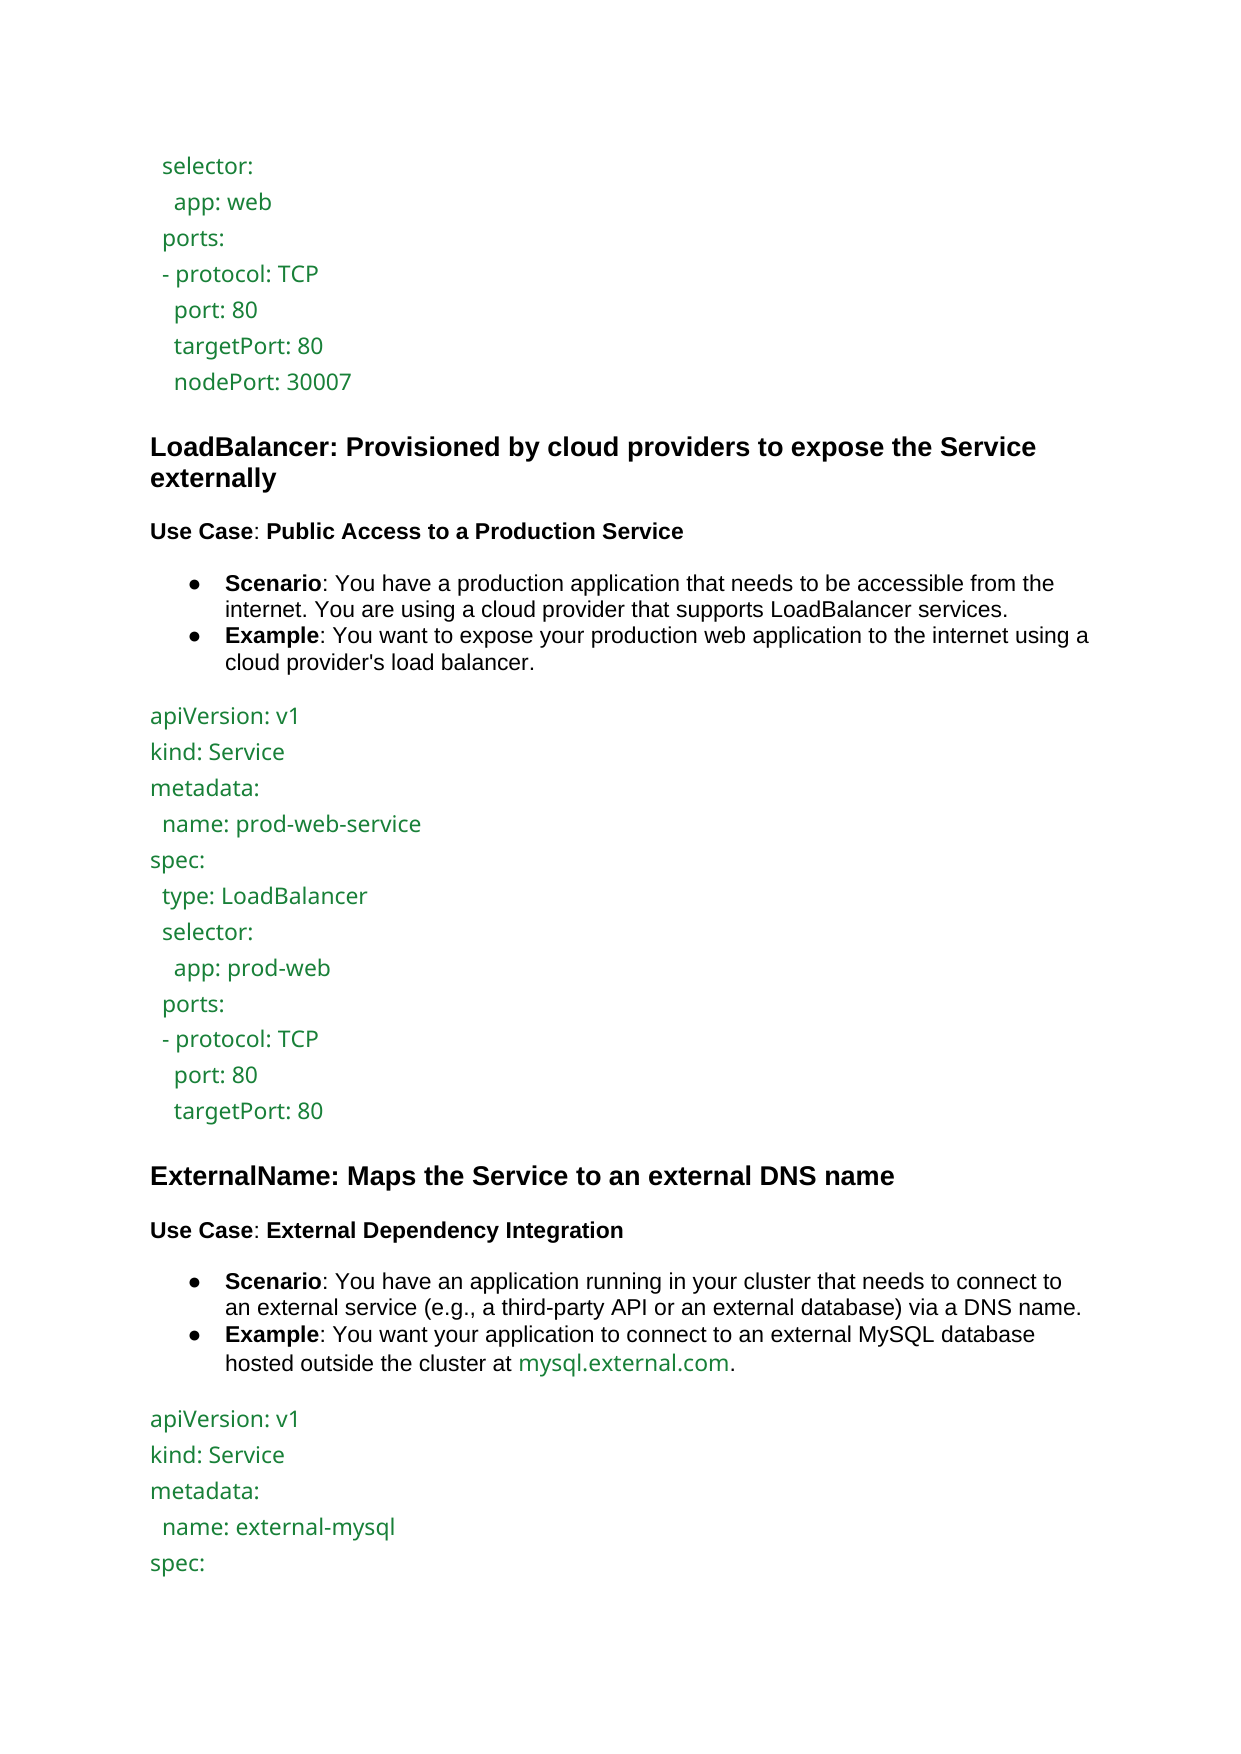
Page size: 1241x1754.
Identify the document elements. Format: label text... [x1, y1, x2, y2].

text metadata: [150, 772, 1090, 803]
text Use Case: External Dependency Integration [150, 1217, 1090, 1243]
subtitle ExternalName: Maps the Service to an external DNS name [150, 1160, 1090, 1192]
list Scenario: You have an application running in your cluster that needs to connect to an external service (e.g., a third-party API or an external database) via a DNS name. [187, 1268, 1090, 1321]
text apiVersion: v1 [150, 700, 1090, 731]
text - protocol: TCP [150, 258, 1090, 289]
text apiVersion: v1 [150, 1403, 1090, 1434]
text type: LoadBalancer [150, 880, 1090, 911]
text selector: [150, 150, 1090, 181]
text nodePort: 30007 [150, 366, 1090, 397]
text name: external-mysql [150, 1511, 1090, 1542]
text port: 80 [150, 294, 1090, 325]
text spec: [150, 844, 1090, 875]
text targetPort: 80 [150, 1095, 1090, 1127]
text ports: [150, 222, 1090, 253]
text port: 80 [150, 1059, 1090, 1091]
list Example: You want to expose your production web application to the internet using a cloud provider's load balancer. [187, 622, 1090, 675]
list Example: You want your application to connect to an external MySQL database hosted outside the cluster at mysql.external.com. [187, 1321, 1090, 1378]
text targetPort: 80 [150, 330, 1090, 361]
text name: prod-web-service [150, 808, 1090, 839]
text kind: Service [150, 736, 1090, 767]
text ports: [150, 987, 1090, 1019]
text metadata: [150, 1475, 1090, 1506]
text selector: [150, 916, 1090, 947]
subtitle LoadBalancer: Provisioned by cloud providers to expose the Service externally [150, 431, 1090, 493]
text spec: [150, 1547, 1090, 1578]
text app: prod-web [150, 952, 1090, 983]
text app: web [150, 186, 1090, 217]
text kind: Service [150, 1439, 1090, 1471]
text - protocol: TCP [150, 1023, 1090, 1055]
list Scenario: You have a production application that needs to be accessible from the internet. You are using a cloud provider that supports LoadBalancer services. [187, 569, 1090, 622]
text Use Case: Public Access to a Production Service [150, 518, 1090, 544]
